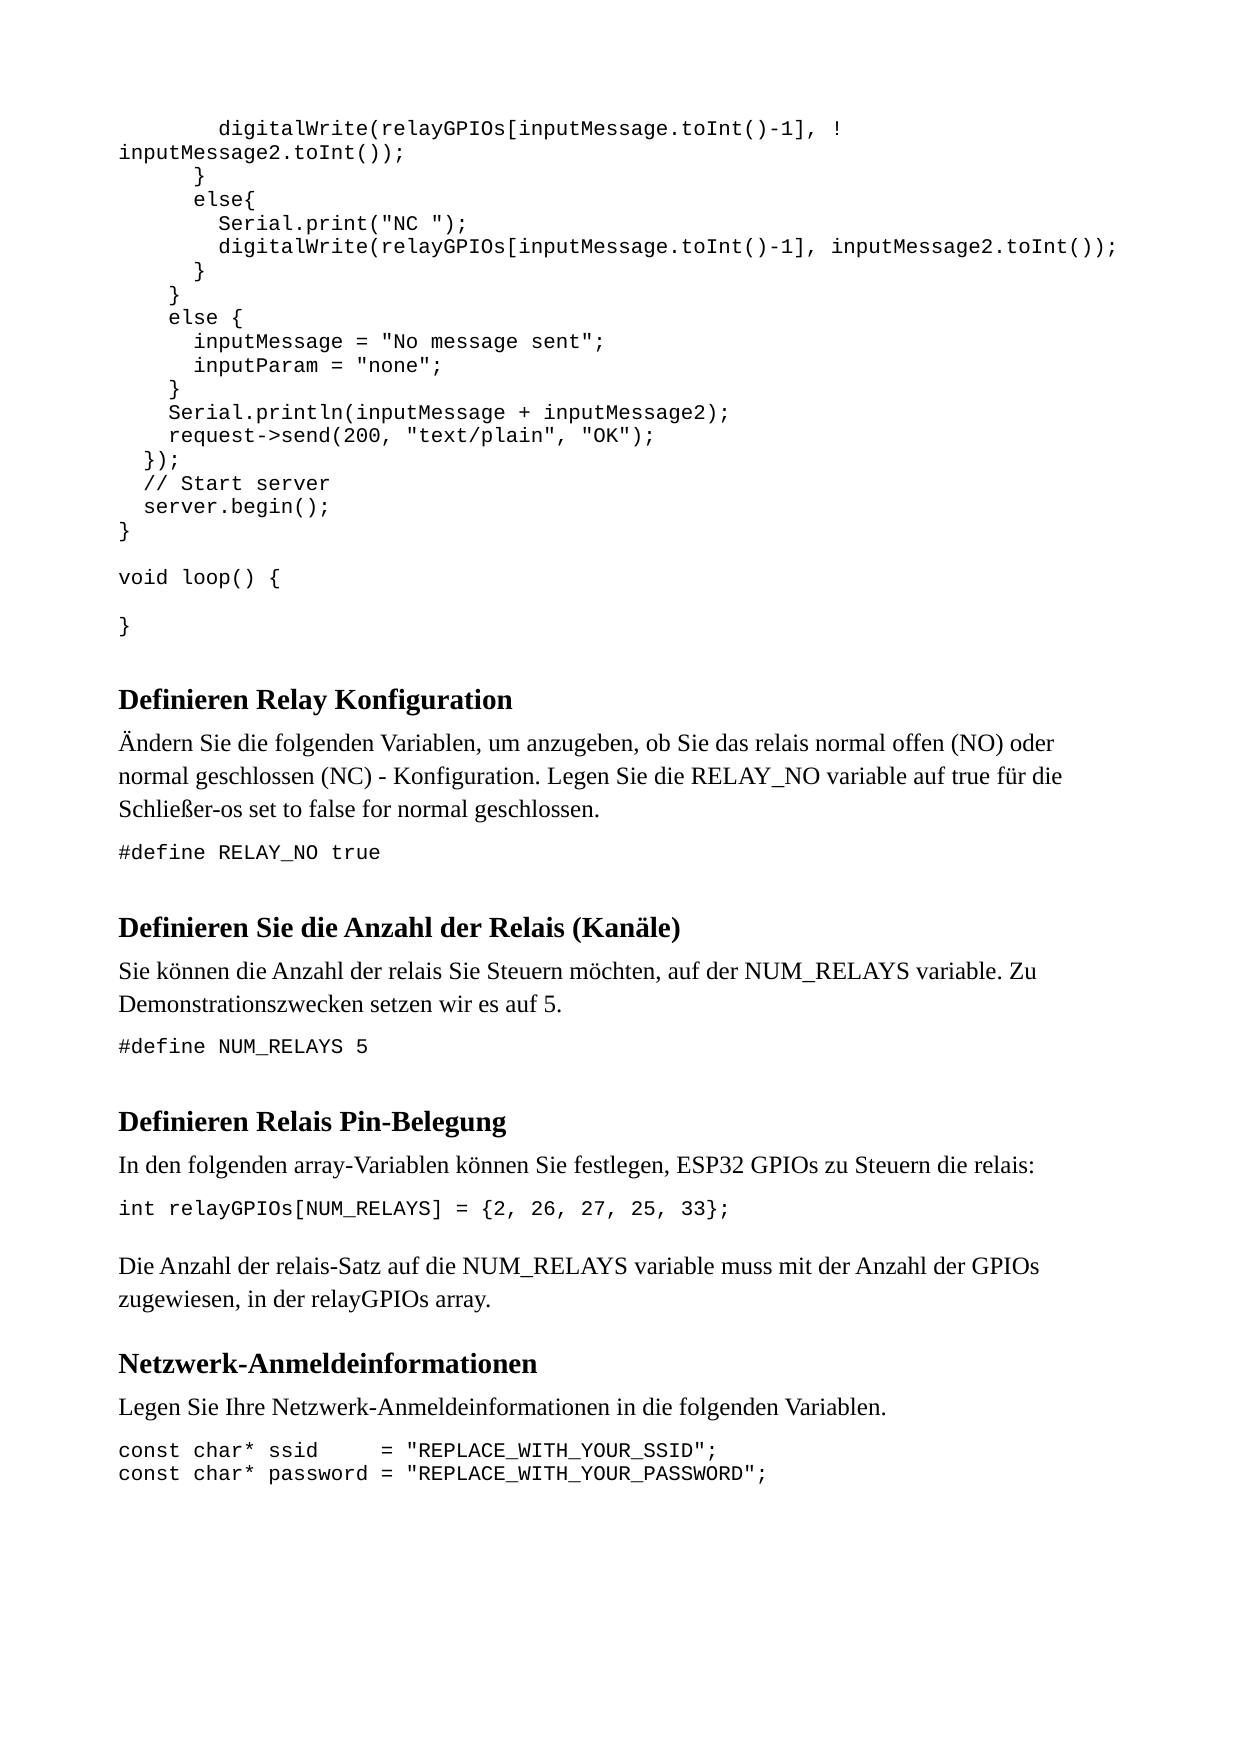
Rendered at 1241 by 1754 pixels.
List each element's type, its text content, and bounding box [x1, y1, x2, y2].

text Die Anzahl der relais-Satz auf die NUM_RELAYS variable muss mit der Anzahl der GPIOs zugewiesen, in der relayGPIOs array. [118, 1251, 1122, 1313]
text #define NUM_RELAYS 5 [118, 1036, 1122, 1060]
text void loop() { [118, 567, 1122, 591]
text } [118, 260, 1122, 284]
subtitle Definieren Sie die Anzahl der Relais (Kanäle) [118, 910, 1122, 943]
text #define RELAY_NO true [118, 842, 1122, 866]
text } [118, 165, 1122, 189]
text // Start server [118, 473, 1122, 496]
text Ändern Sie die folgenden Variablen, um anzugeben, ob Sie das relais normal offen (NO) oder normal geschlossen (NC) - Konfiguration. Legen Sie die RELAY_NO variable auf true für die Schließer-os set to false for normal geschlossen. [118, 728, 1122, 823]
subtitle Netzwerk-Anmeldeinformationen [118, 1346, 1122, 1380]
text Serial.println(inputMessage + inputMessage2); [118, 402, 1122, 426]
text Legen Sie Ihre Netzwerk-Anmeldeinformationen in die folgenden Variablen. [118, 1392, 1122, 1421]
text } [118, 284, 1122, 307]
text else{ [118, 189, 1122, 213]
subtitle Definieren Relais Pin-Belegung [118, 1104, 1122, 1138]
text digitalWrite(relayGPIOs[inputMessage.toInt()-1], inputMessage2.toInt()); [118, 236, 1122, 260]
text const char* ssid = "REPLACE_WITH_YOUR_SSID"; [118, 1440, 1122, 1463]
text request->send(200, "text/plain", "OK"); [118, 426, 1122, 449]
text Sie können die Anzahl der relais Sie Steuern möchten, auf der NUM_RELAYS variable. Zu Demonstrationszwecken setzen wir es auf 5. [118, 956, 1122, 1018]
text digitalWrite(relayGPIOs[inputMessage.toInt()-1], !inputMessage2.toInt()); [118, 118, 1122, 165]
text else { [118, 307, 1122, 331]
text }); [118, 449, 1122, 473]
text } [118, 615, 1122, 638]
text In den folgenden array-Variablen können Sie festlegen, ESP32 GPIOs zu Steuern die relais: [118, 1150, 1122, 1179]
text const char* password = "REPLACE_WITH_YOUR_PASSWORD"; [118, 1463, 1122, 1487]
text } [118, 378, 1122, 402]
text Serial.print("NC "); [118, 213, 1122, 236]
text server.begin(); [118, 496, 1122, 520]
text inputMessage = "No message sent"; [118, 331, 1122, 354]
text inputParam = "none"; [118, 354, 1122, 378]
text int relayGPIOs[NUM_RELAYS] = {2, 26, 27, 25, 33}; [118, 1198, 1122, 1221]
subtitle Definieren Relay Konfiguration [118, 682, 1122, 716]
text } [118, 520, 1122, 544]
